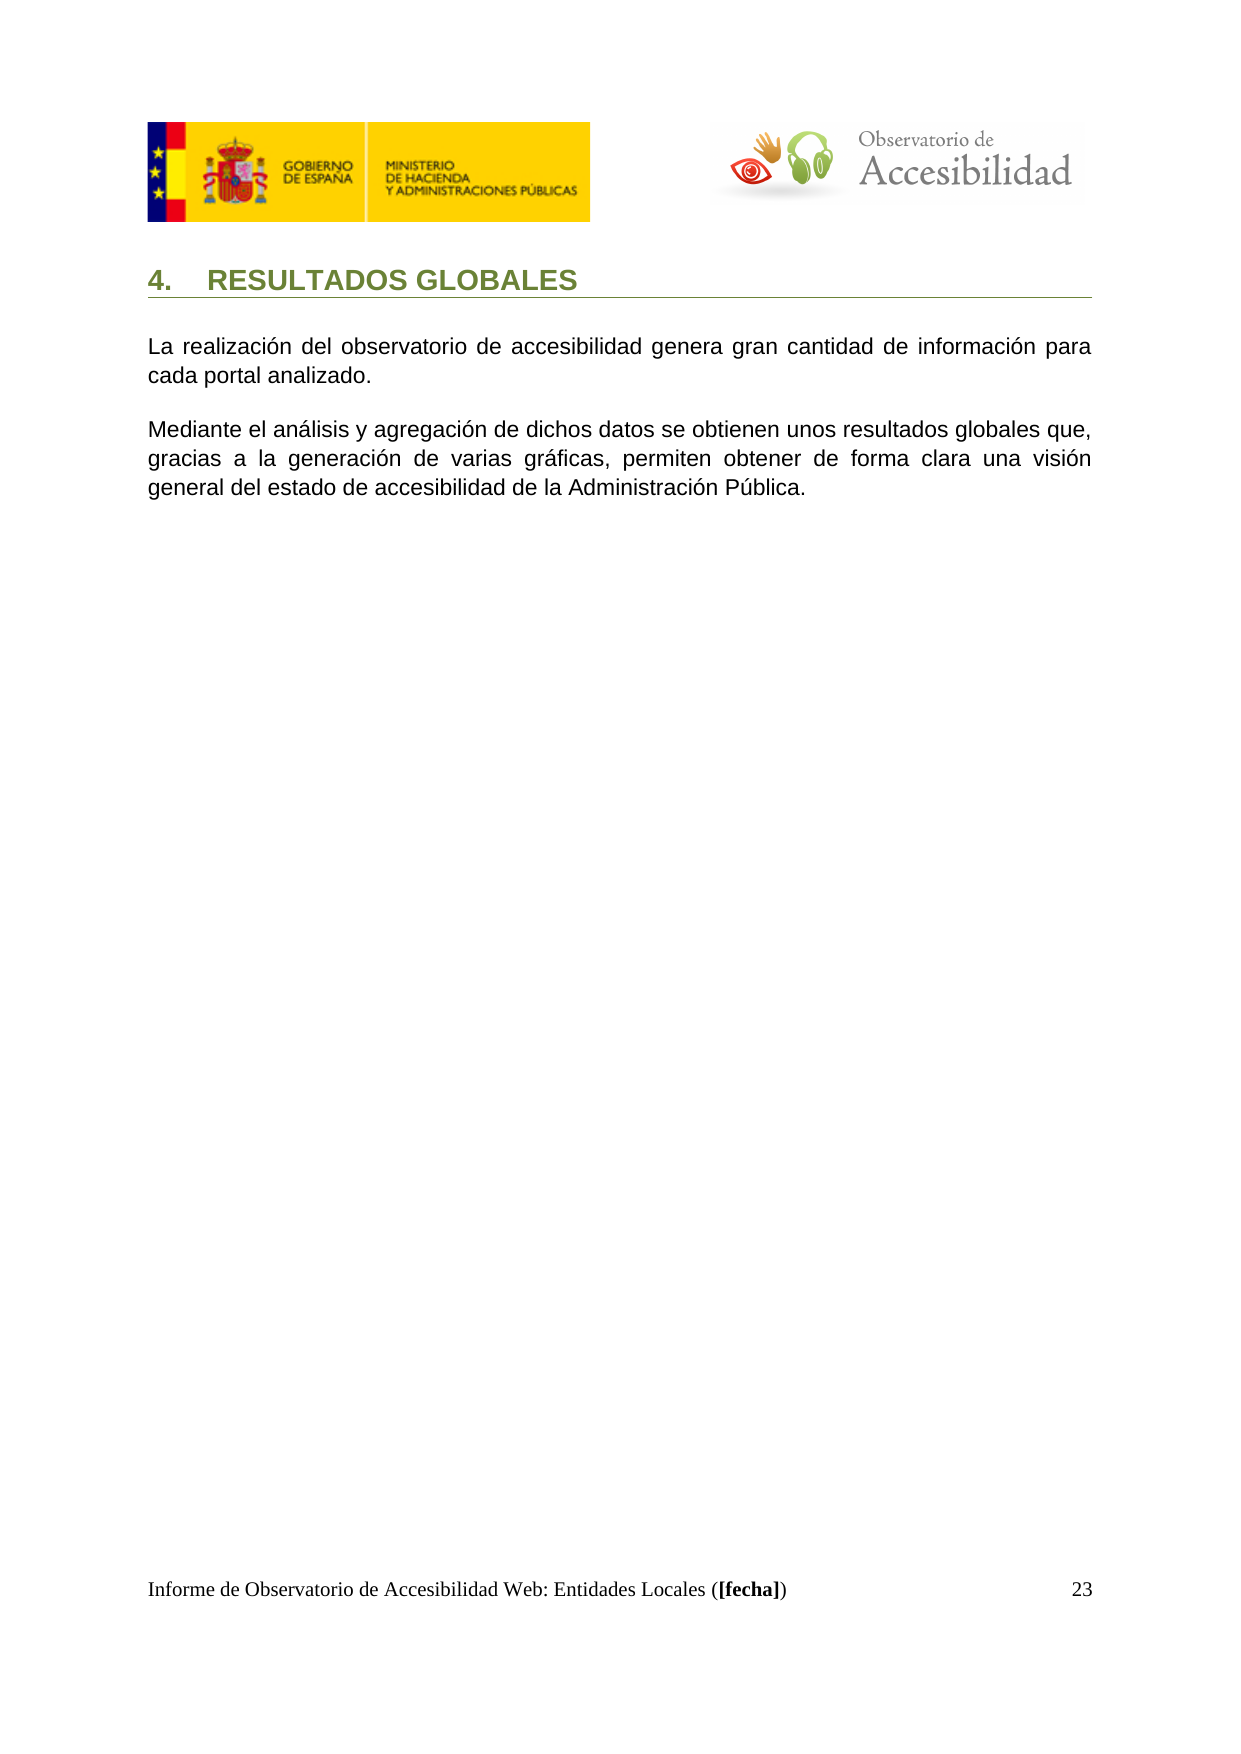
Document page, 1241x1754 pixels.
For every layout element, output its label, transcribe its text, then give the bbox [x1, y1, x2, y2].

picture [710, 122, 1086, 205]
text Mediante el análisis y agregación de dichos datos se obtienen unos resultados globales que, gracias a la generación de varias gráficas, permiten obtener de forma clara una visión general del estado de accesibilidad de la Administración Pública. [148, 416, 1092, 500]
subtitle Resultados Globales [148, 263, 1092, 297]
picture [147, 122, 591, 222]
text La realización del observatorio de accesibilidad genera gran cantidad de información para cada portal analizado. [148, 333, 1092, 388]
